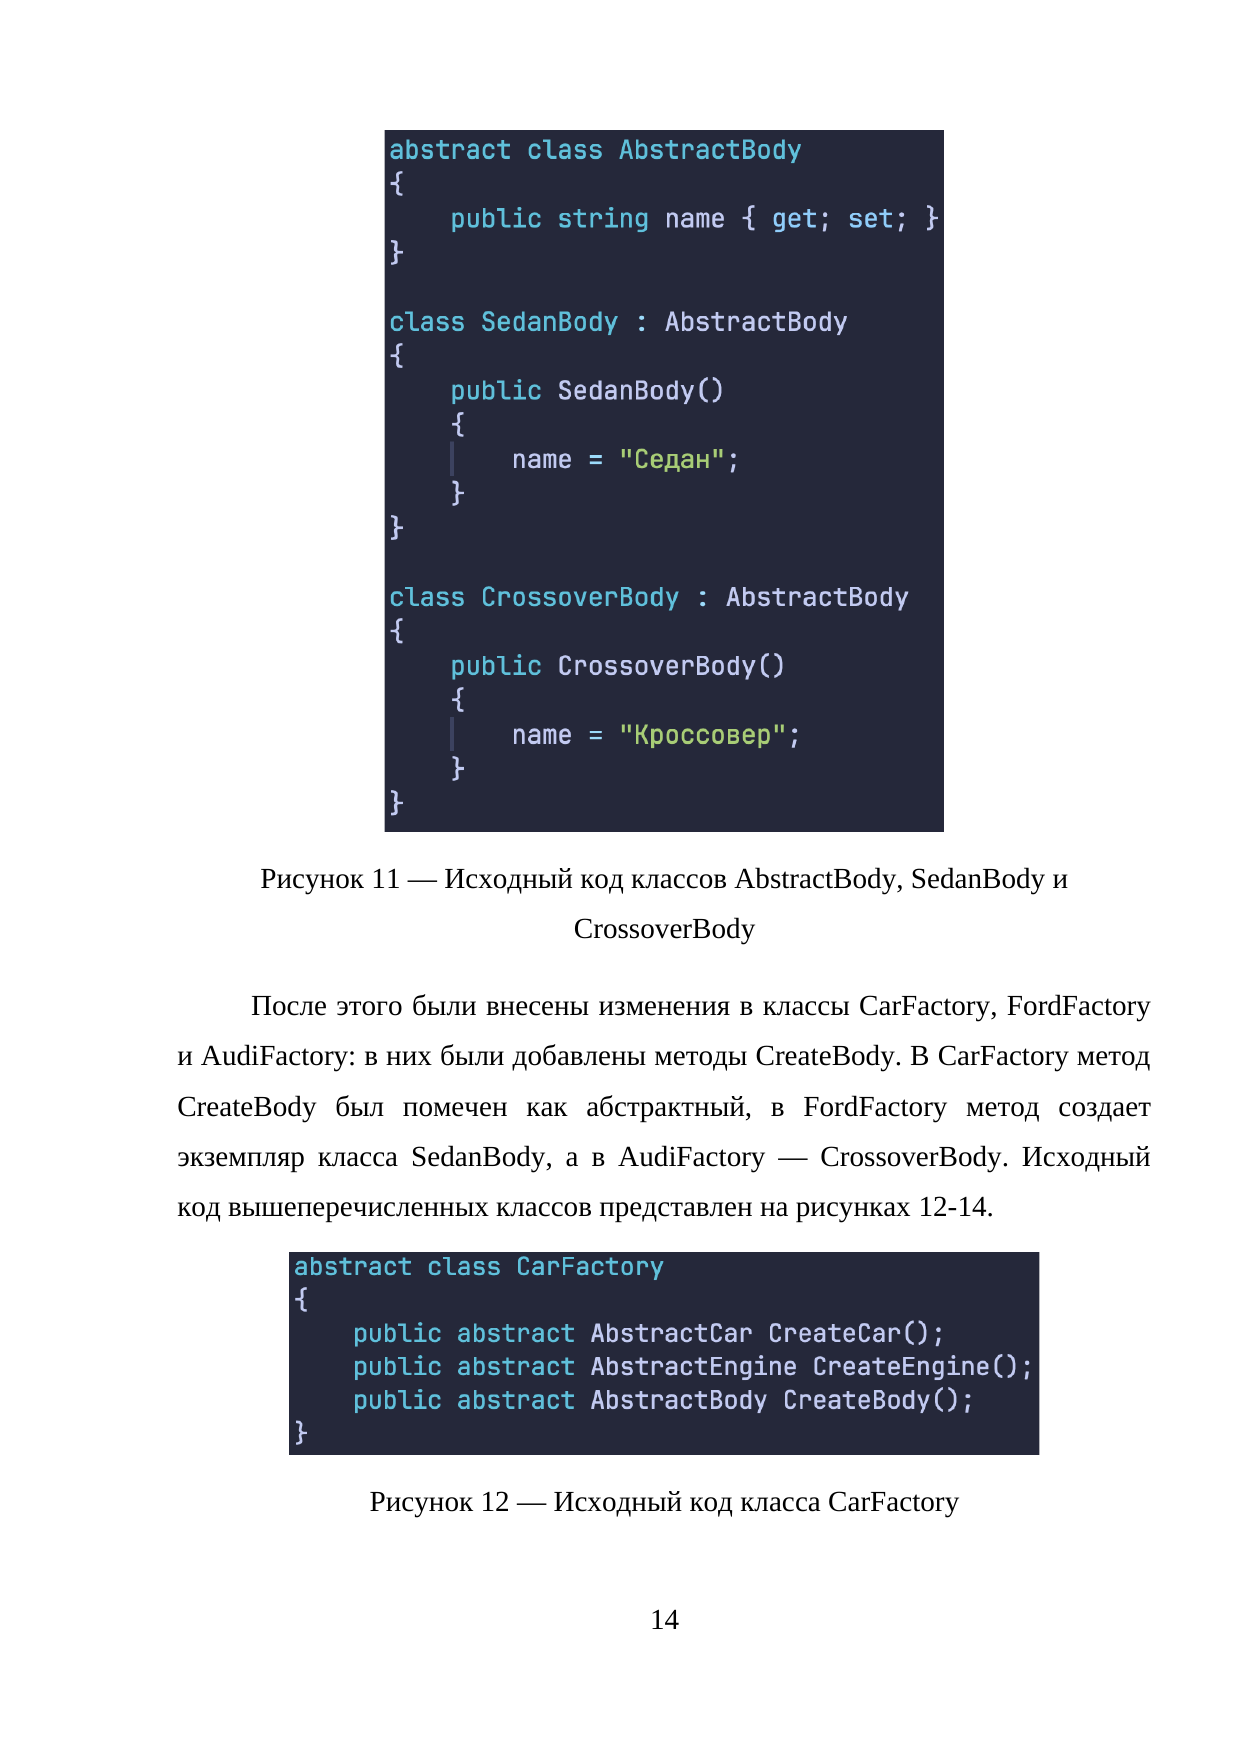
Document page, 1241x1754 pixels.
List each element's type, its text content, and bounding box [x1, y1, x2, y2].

text Рисунок 12 — Исходный код класса CarFactory [177, 1252, 1152, 1518]
text После этого были внесены изменения в классы CarFactory, FordFactory и AudiFactory: в них были добавлены методы CreateBody. В CarFactory метод CreateBody был помечен как абстрактный, в FordFactory метод создает экземпляр класса SedanBody, а в AudiFactory — CrossoverBody. Исходный код вышеперечисленных классов представлен на рисунках 12-14. [177, 988, 1152, 1223]
picture [384, 130, 944, 832]
text Рисунок 11 — Исходный код классов AbstractBody, SedanBody и CrossoverBody [190, 131, 1138, 945]
picture [289, 1252, 1040, 1455]
